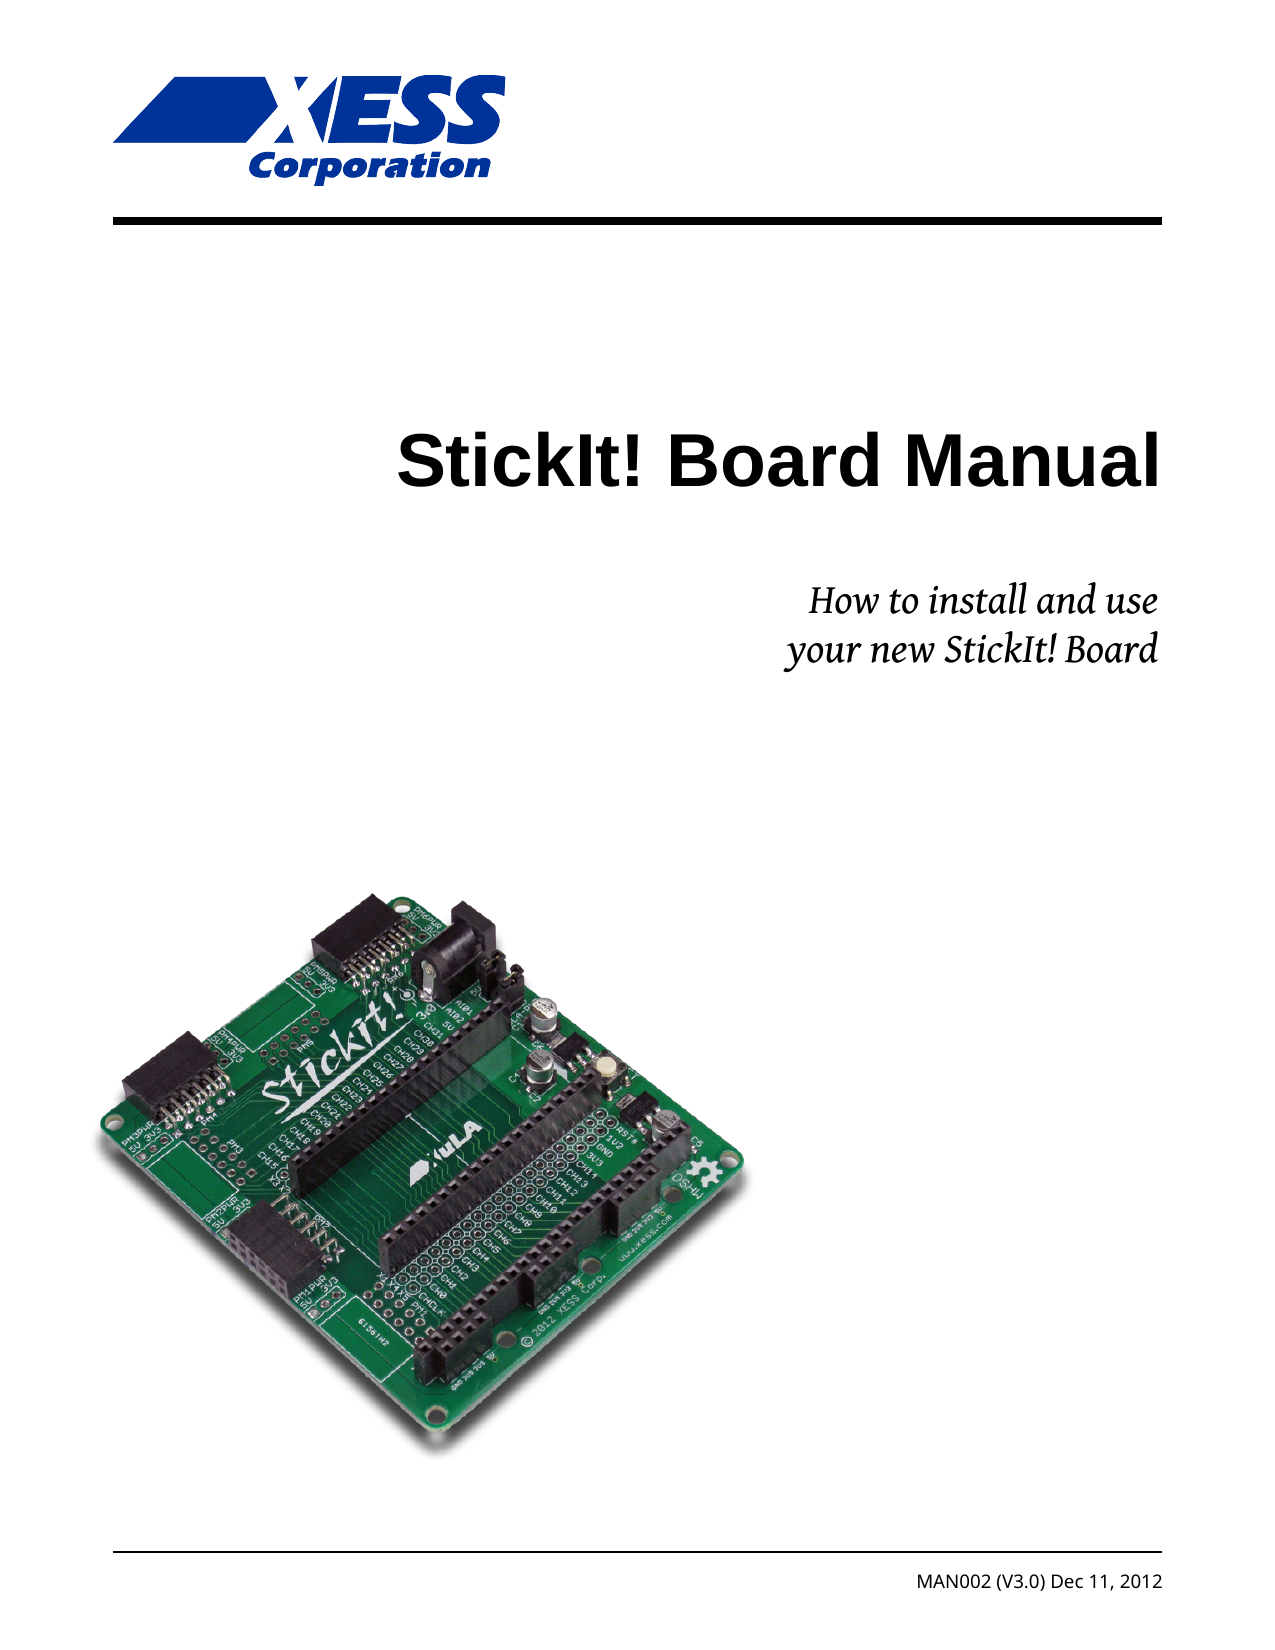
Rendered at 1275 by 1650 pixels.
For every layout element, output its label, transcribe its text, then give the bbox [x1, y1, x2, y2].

picture [112, 75, 506, 186]
picture [90, 886, 757, 1469]
subtitle How to install and use your new StickIt! Board [225, 577, 1162, 674]
title StickIt! Board Manual [112, 330, 1162, 502]
